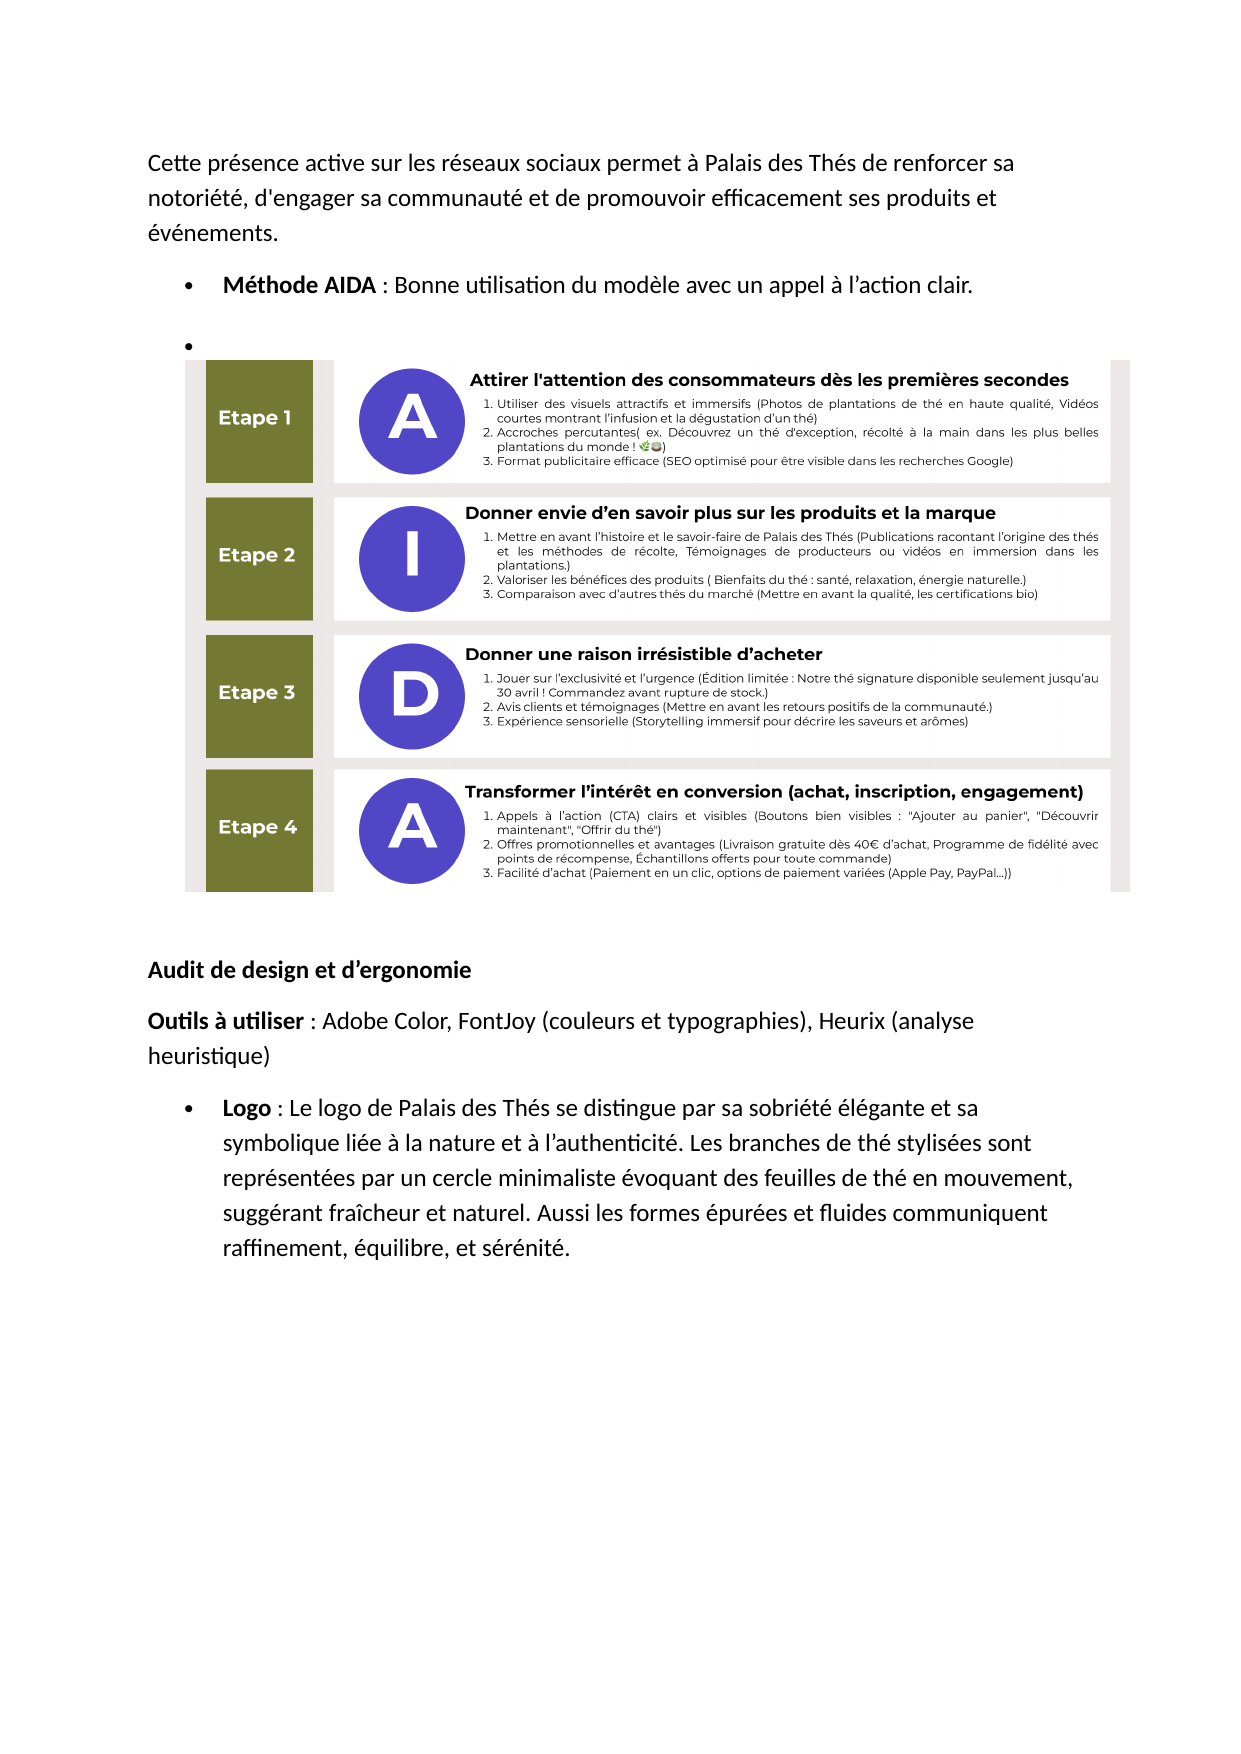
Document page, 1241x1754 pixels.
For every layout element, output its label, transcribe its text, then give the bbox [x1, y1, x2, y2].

text Outils à utiliser : Adobe Color, FontJoy (couleurs et typographies), Heurix (analyse heuristique) [148, 1005, 1093, 1071]
list Logo : Le logo de Palais des Thés se distingue par sa sobriété élégante et sa symbolique liée à la nature et à l’authenticité. Les branches de thé stylisées sont représentées par un cercle minimaliste évoquant des feuilles de thé en mouvement, suggérant fraîcheur et naturel. Aussi les formes épurées et fluides communiquent raffinement, équilibre, et sérénité. [185, 1092, 1093, 1263]
list Méthode AIDA : Bonne utilisation du modèle avec un appel à l’action clair. [185, 269, 1093, 300]
text Audit de design et d’ergonomie [148, 954, 1093, 984]
text Cette présence active sur les réseaux sociaux permet à Palais des Thés de renforcer sa notoriété, d'engager sa communauté et de promouvoir efficacement ses produits et événements. [148, 148, 1093, 248]
